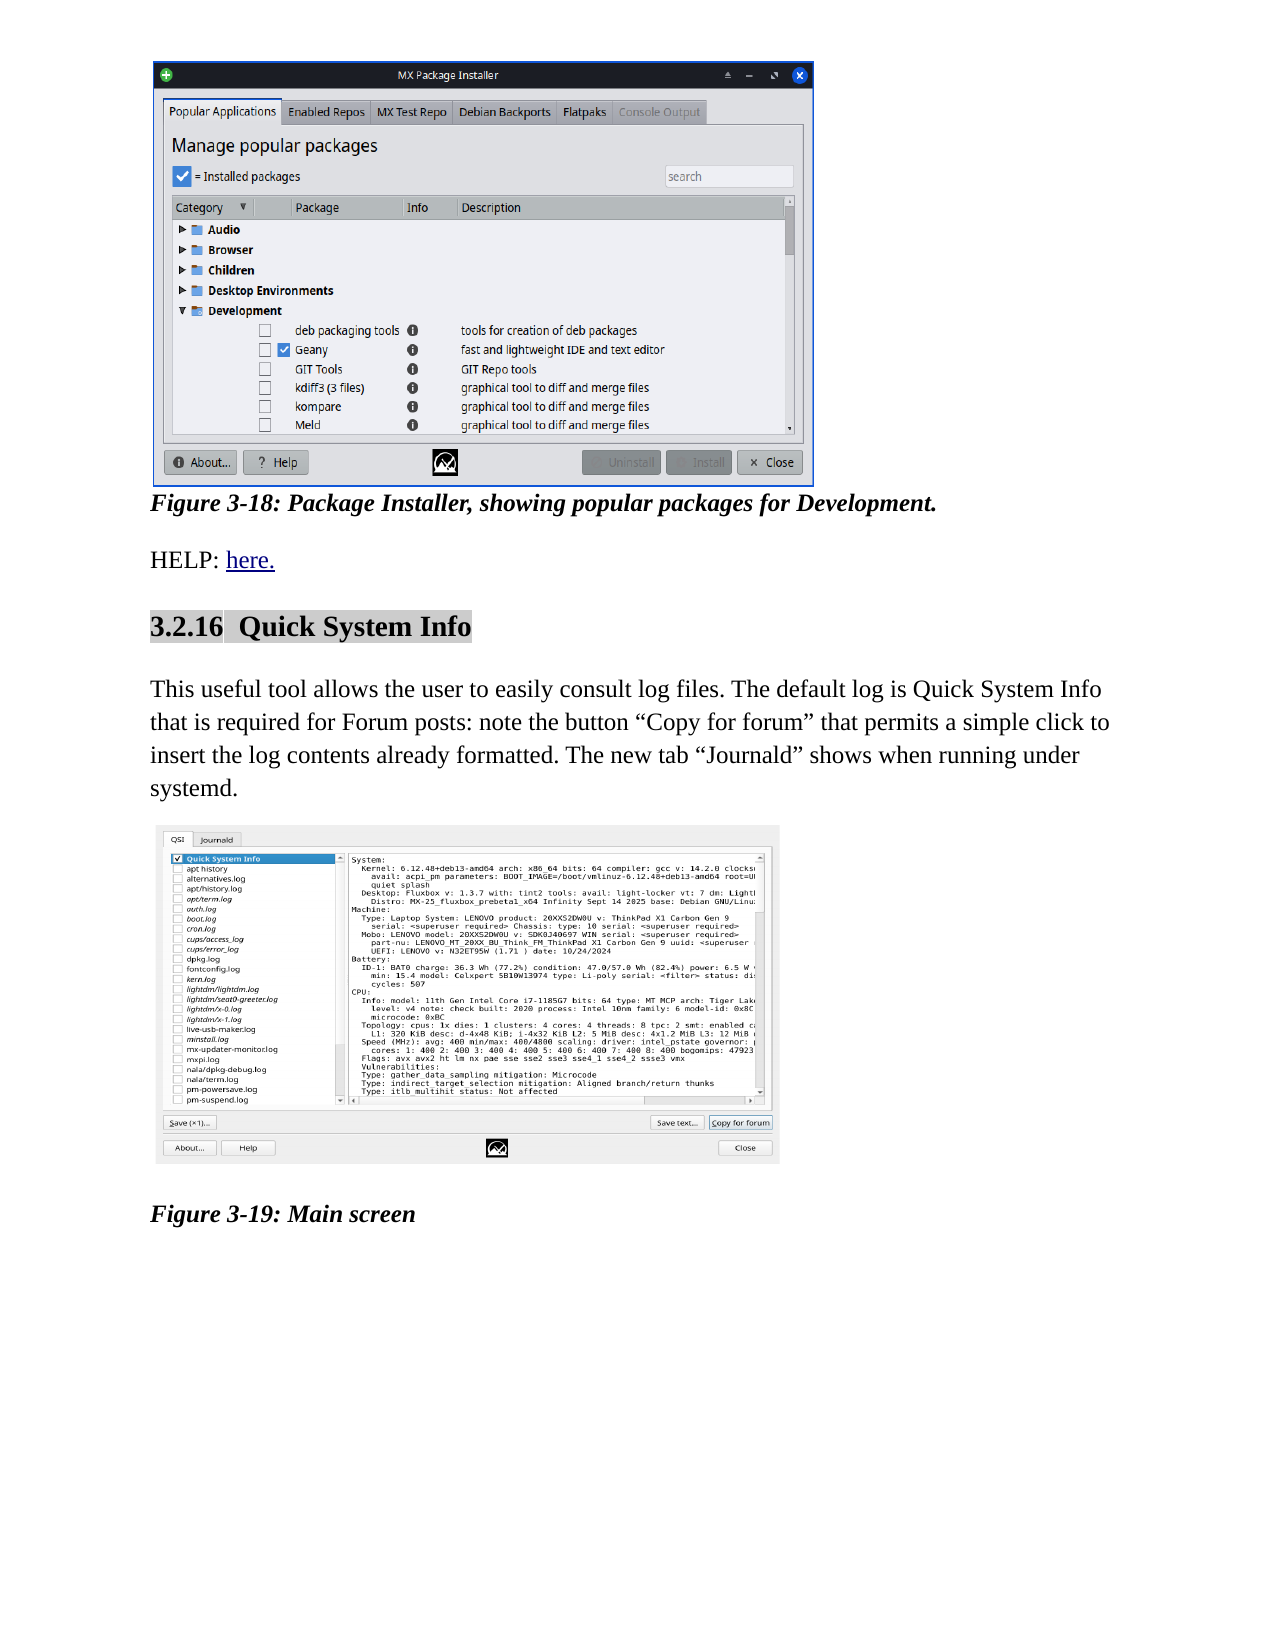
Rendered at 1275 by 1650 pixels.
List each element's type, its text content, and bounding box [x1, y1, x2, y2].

picture [150, 61, 816, 489]
text Figure 3-19: Main screen [150, 1199, 1110, 1228]
text This useful tool allows the user to easily consult log files. The default log is Quick System Info that is required for Forum posts: note the button “Copy for forum” that permits a simple click to insert the log contents already formatted. The new tab “Journald” shows when running under systemd. [150, 674, 1125, 802]
text Figure 3-18: Package Installer, showing popular packages for Development. [150, 59, 1110, 517]
picture [155, 825, 780, 1164]
subtitle 3.2.16 Quick System Info [150, 609, 1125, 643]
text HELP: here. [150, 545, 1125, 574]
